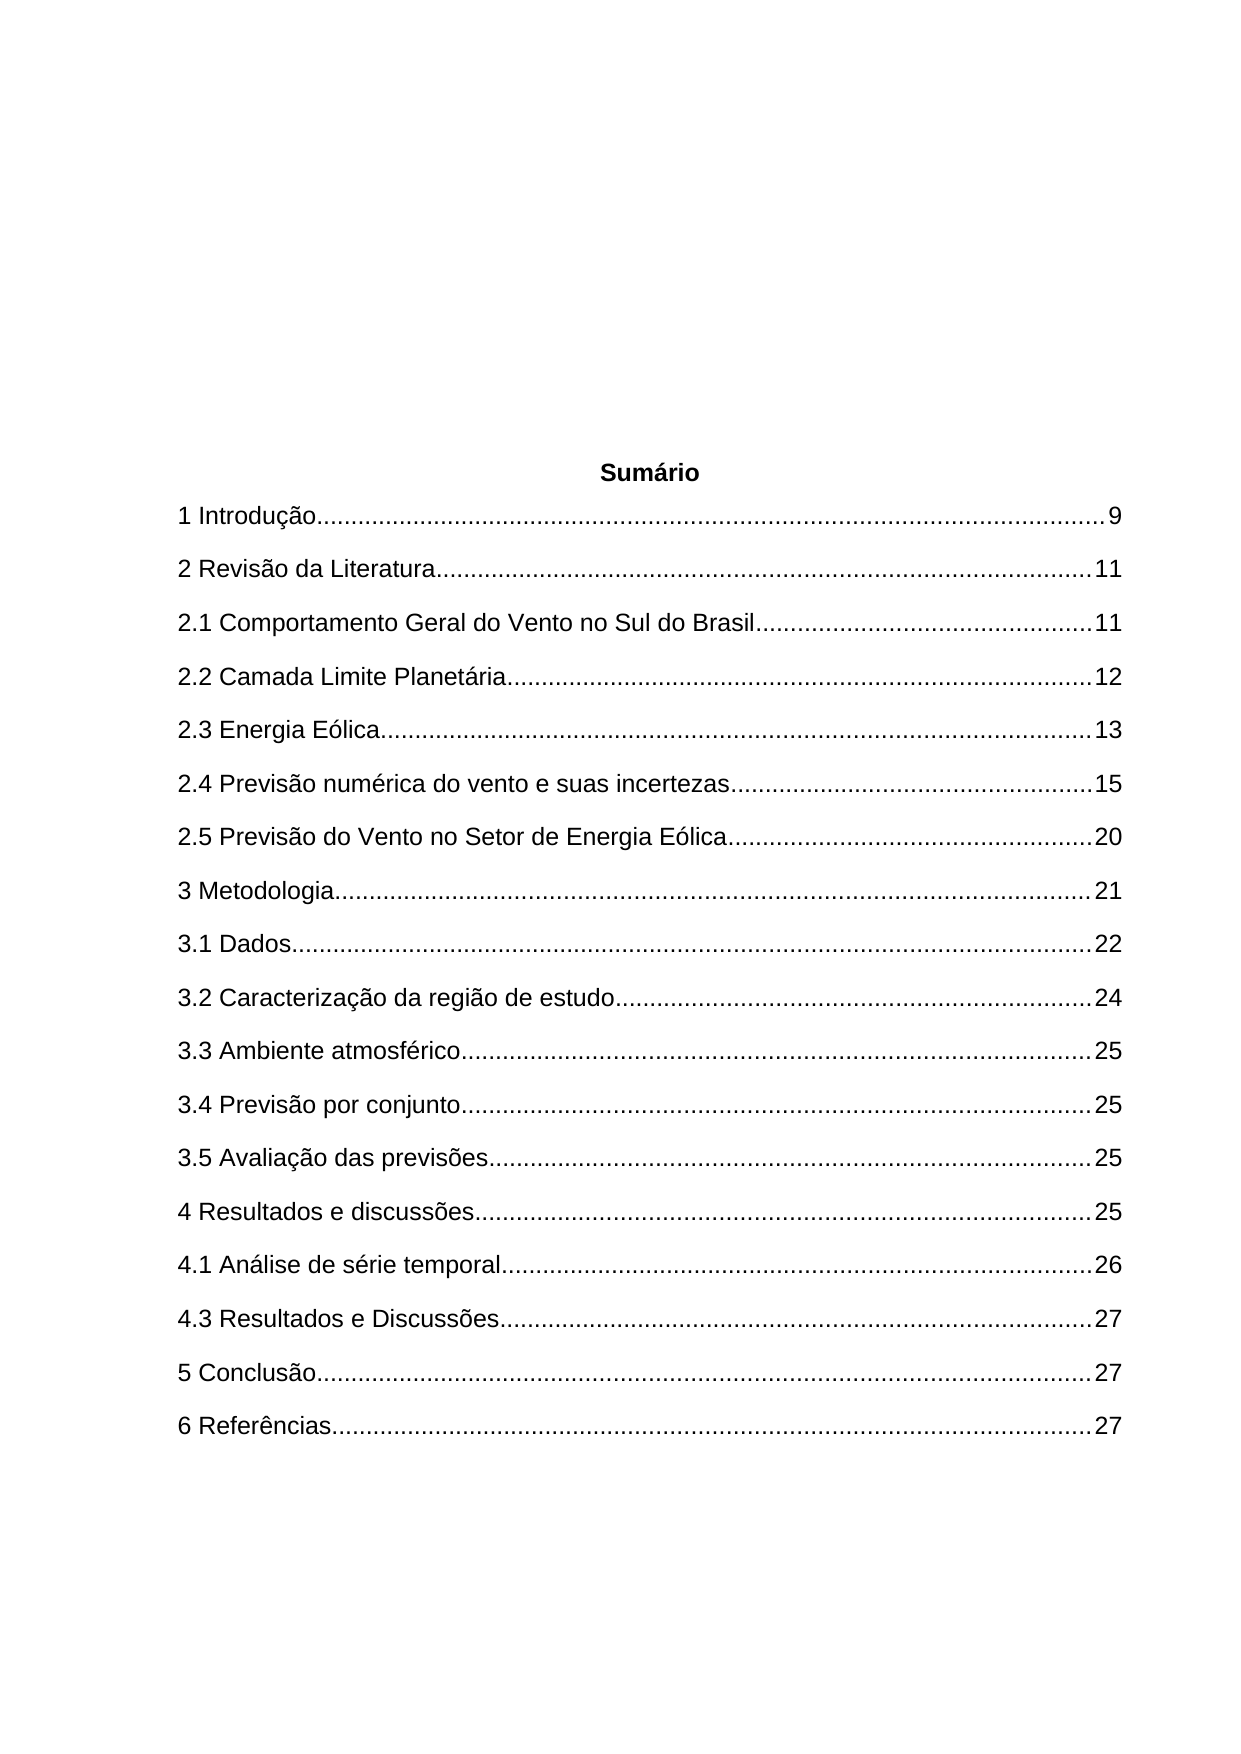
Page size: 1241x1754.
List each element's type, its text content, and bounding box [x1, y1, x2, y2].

text 3 Metodologia 21 [177, 876, 1122, 904]
text 2.3 Energia Eólica 13 [177, 715, 1122, 744]
text 6 Referências 27 [177, 1411, 1122, 1440]
text 4.3 Resultados e Discussões 27 [177, 1304, 1122, 1333]
text 2 Revisão da Literatura 11 [177, 554, 1122, 583]
text 2.1 Comportamento Geral do Vento no Sul do Brasil 11 [177, 608, 1122, 637]
text Sumário [177, 458, 1122, 487]
text 4.1 Análise de série temporal 26 [177, 1251, 1122, 1279]
text 4 Resultados e discussões 25 [177, 1197, 1122, 1226]
text 1 Introdução 9 [177, 501, 1122, 530]
text 5 Conclusão 27 [177, 1358, 1122, 1386]
text 3.2 Caracterização da região de estudo 24 [177, 983, 1122, 1012]
text 3.3 Ambiente atmosférico 25 [177, 1036, 1122, 1065]
text 3.4 Previsão por conjunto 25 [177, 1090, 1122, 1119]
text 2.5 Previsão do Vento no Setor de Energia Eólica 20 [177, 822, 1122, 851]
text 3.5 Avaliação das previsões 25 [177, 1143, 1122, 1172]
text 2.2 Camada Limite Planetária 12 [177, 662, 1122, 690]
text 3.1 Dados 22 [177, 929, 1122, 958]
text 2.4 Previsão numérica do vento e suas incertezas 15 [177, 769, 1122, 797]
